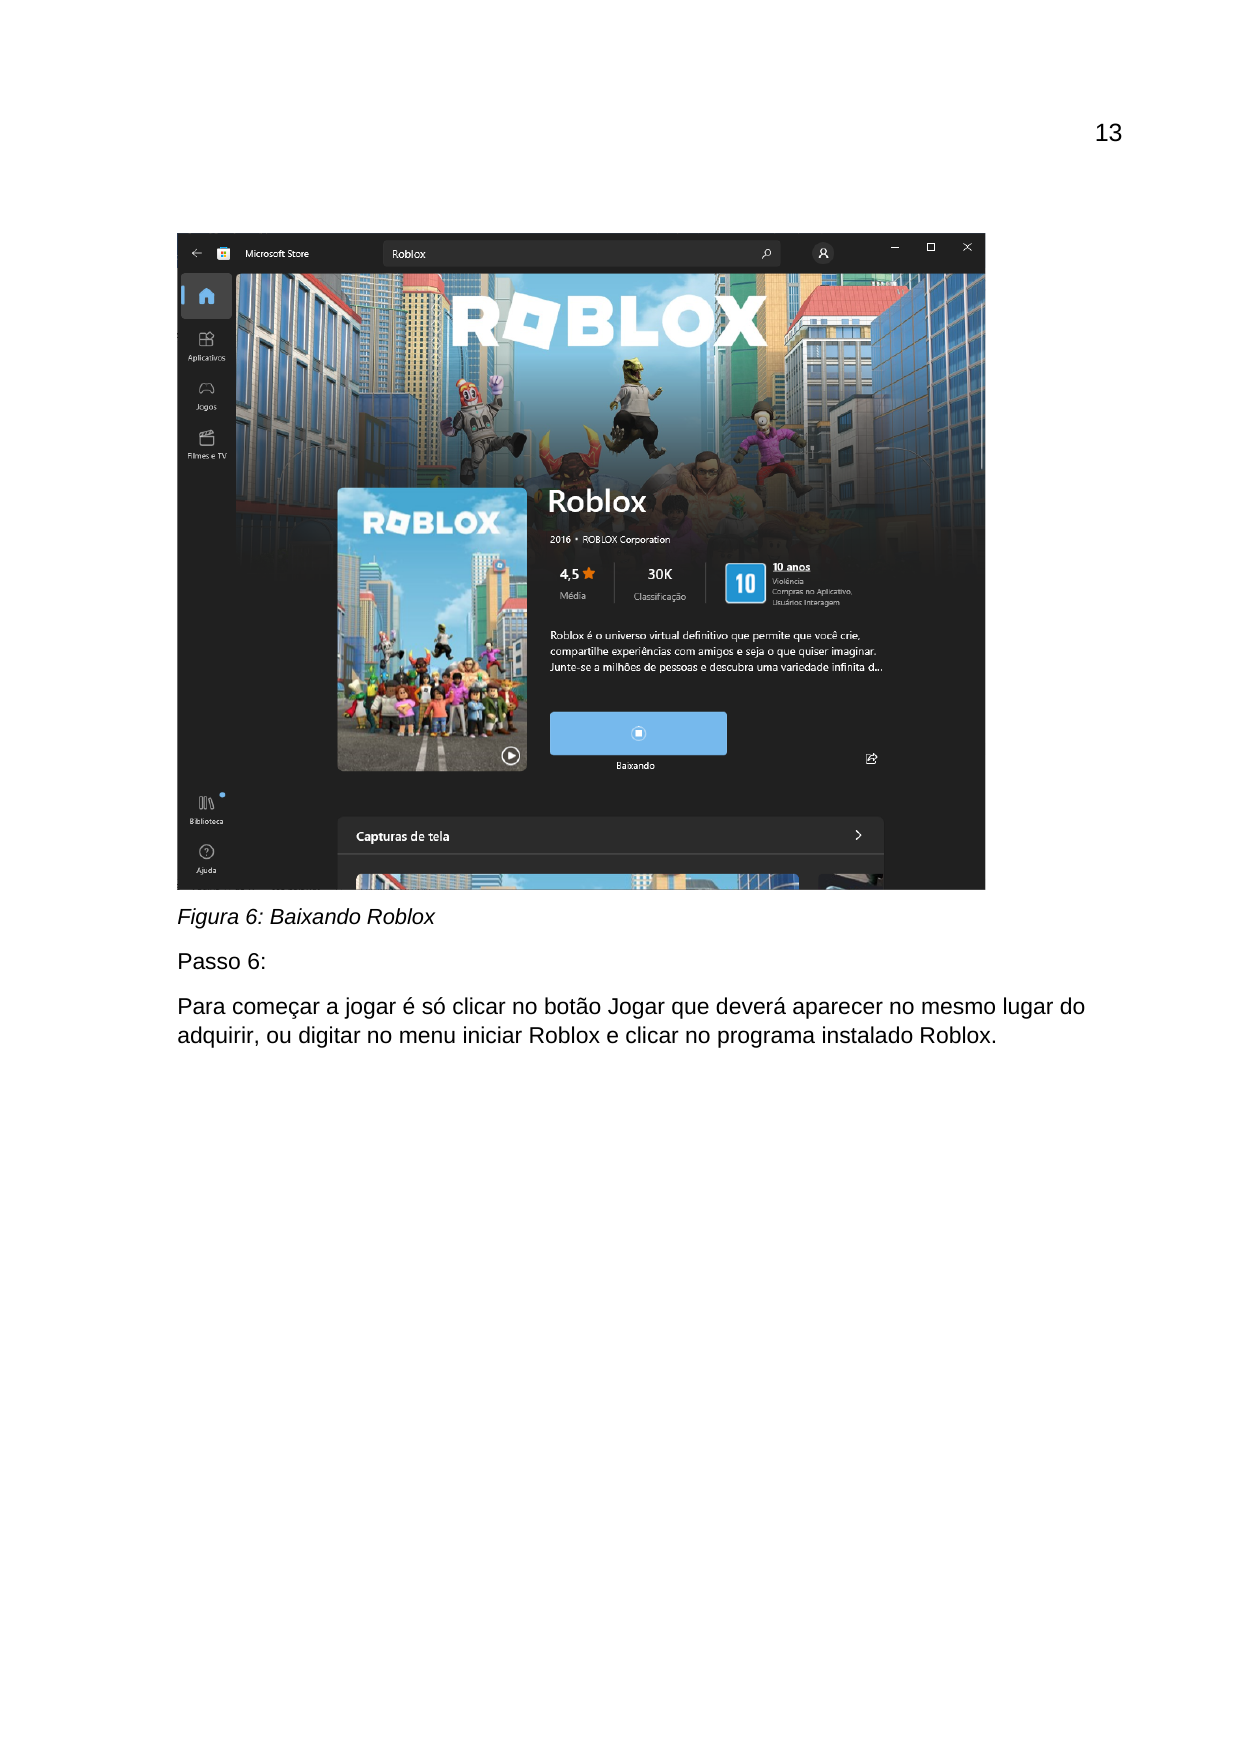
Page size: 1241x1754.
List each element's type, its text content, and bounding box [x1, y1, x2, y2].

text Para começar a jogar é só clicar no botão Jogar que deverá aparecer no mesmo lugar do adquirir, ou digitar no menu iniciar Roblox e clicar no programa instalado Roblox. [177, 993, 1122, 1048]
text Figura 6: Baixando Roblox [177, 890, 986, 929]
picture [177, 233, 986, 890]
text Passo 6: [177, 948, 1122, 974]
